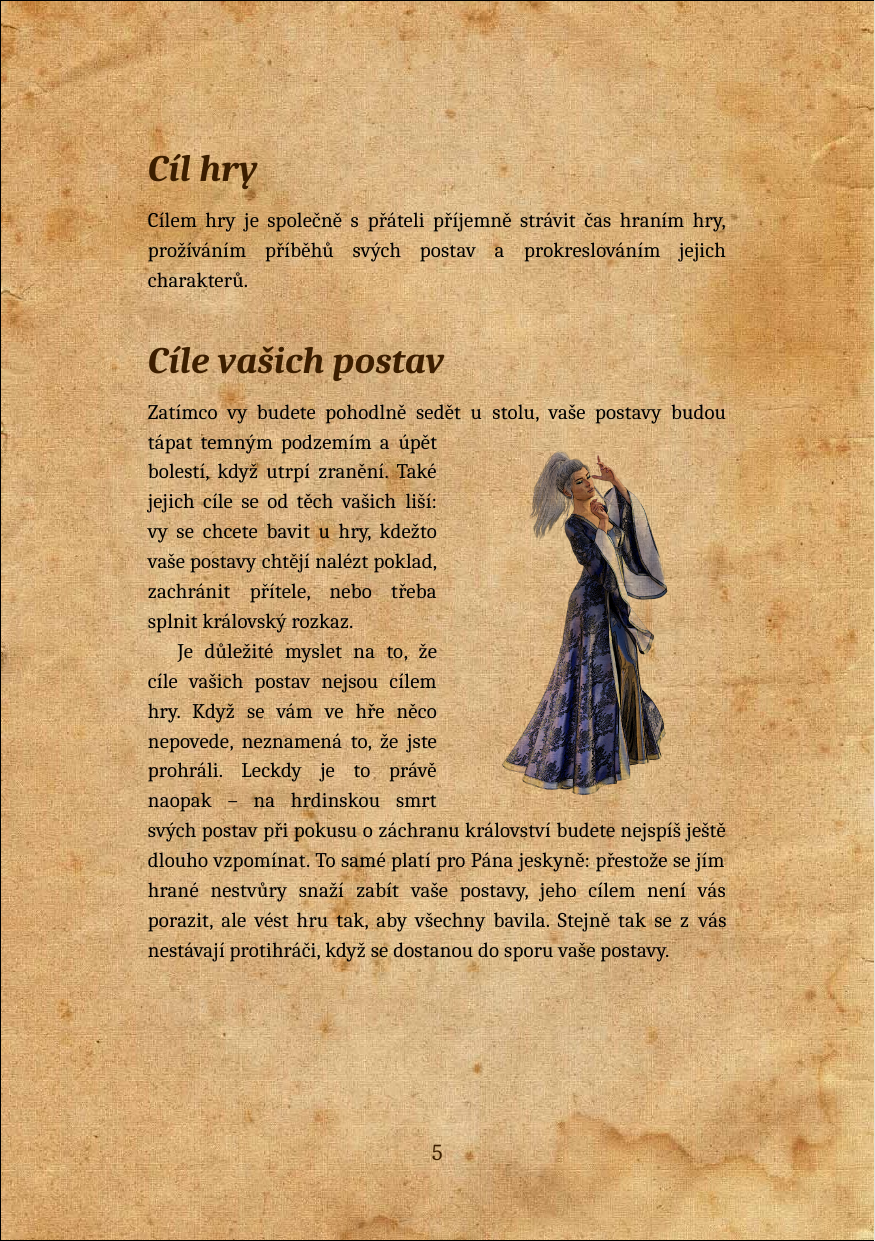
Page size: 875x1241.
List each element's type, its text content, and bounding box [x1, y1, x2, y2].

subtitle Cíl hry [148, 148, 726, 191]
picture [1, 1, 874, 1240]
subtitle Cíle vašich postav [148, 339, 726, 383]
text Cílem hry je společně s⁠ přáteli příjemně strávit čas hraním hry, prožíváním příběhů svých postav a⁠ prokreslováním jejich charakterů. [148, 208, 726, 292]
text Zatímco vy budete pohodlně sedět u⁠ stolu, vaše postavy budou tápat temným podzemím a⁠ úpět bolestí, když utrpí zranění. Také jejich cíle se od těch vašich liší: vy se chcete bavit u⁠ hry, kdežto vaše postavy chtějí nalézt poklad, zachránit přítele, nebo třeba splnit královský rozkaz. Je důležité myslet na to, že cíle vašich postav nejsou cílem hry. Když se vám ve hře něco nepovede, neznamená to, že jste prohráli. Leckdy je to právě naopak – na hrdinskou smrt svých postav při pokusu o⁠ záchranu království budete nejspíš ještě dlouho vzpomínat. To samé platí pro Pána jeskyně: přestože se jím hrané nestvůry snaží zabít vaše postavy, jeho cílem není vás porazit, ale vést hru tak, aby všechny bavila. Stejně tak se z⁠ vás nestávají protihráči, když se dostanou do sporu vaše postavy. [148, 400, 726, 962]
